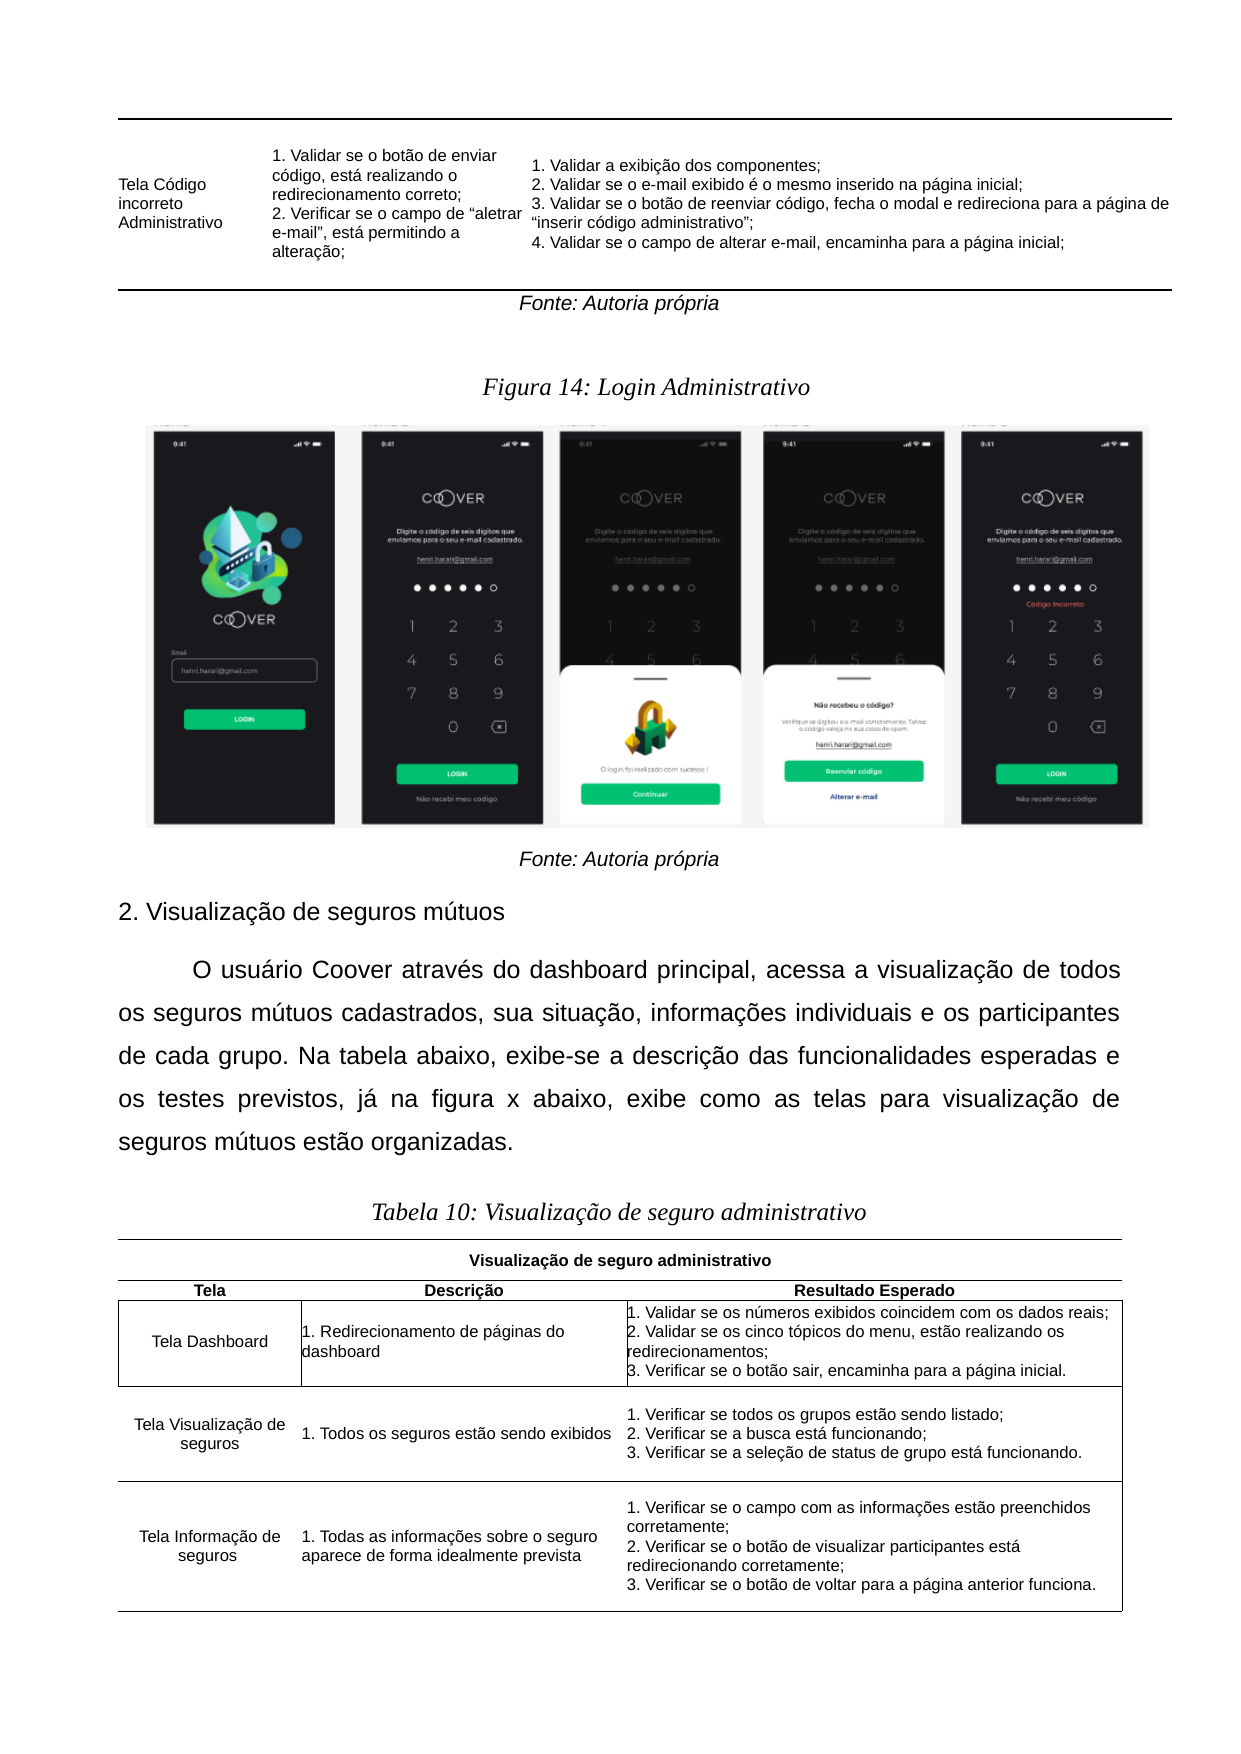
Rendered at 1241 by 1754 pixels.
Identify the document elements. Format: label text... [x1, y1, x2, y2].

table_cell Resultado Esperado [627, 1281, 1122, 1299]
table_cell Descrição [301, 1281, 627, 1299]
table_cell 1. Redirecionamento de páginas do dashboard [302, 1301, 627, 1386]
picture [145, 425, 1150, 828]
table_header Visualização de seguro administrativo [118, 1240, 1122, 1280]
table_cell 1. Verificar se o campo com as informações estão preenchidos corretamente; 2. Verificar se o botão de visualizar participantes está redirecionando corretamente; 3. Verificar se o botão de voltar para a página anterior funciona. [627, 1482, 1122, 1611]
table_cell 1. Verificar se todos os grupos estão sendo listado; 2. Verificar se a busca está funcionando; 3. Verificar se a seleção de status de grupo está funcionando. [627, 1387, 1122, 1481]
table_cell 1. Validar se os números exibidos coincidem com os dados reais; 2. Validar se os cinco tópicos do menu, estão realizando os redirecionamentos; 3. Verificar se o botão sair, encaminha para a página inicial. [628, 1301, 1122, 1386]
table_cell Tela Visualização de seguros [118, 1387, 301, 1481]
table_cell Tela Informação de seguros [118, 1482, 301, 1611]
table_cell 1. Validar se o botão de enviar código, está realizando o redirecionamento correto; 2. Verificar se o campo de “aletrar e-mail”, está permitindo a alteração; [272, 120, 531, 289]
text O usuário Coover através do dashboard principal, acessa a visualização de todos os seguros mútuos cadastrados, sua situação, informações individuais e os participantes de cada grupo. Na tabela abaixo, exibe-se a descrição das funcionalidades esperadas e os testes previstos, já na figura x abaixo, exibe como as telas para visualização de seguros mútuos estão organizadas. [118, 955, 1122, 1156]
table_cell Tela Código incorreto Administrativo [118, 120, 272, 289]
text 2. Visualização de seguros mútuos [118, 897, 1122, 926]
table_cell 1. Validar a exibição dos componentes; 2. Validar se o e-mail exibido é o mesmo inserido na página inicial; 3. Validar se o botão de reenviar código, fecha o modal e redireciona para a página de “inserir código administrativo”; 4. Validar se o campo de alterar e-mail, encaminha para a página inicial; [531, 120, 1172, 289]
table_cell Tela [118, 1281, 301, 1299]
text Fonte: Autoria própria [118, 291, 1122, 314]
table_cell 1. Todas as informações sobre o seguro aparece de forma idealmente prevista [301, 1482, 627, 1611]
text Figura 14: Login Administrativo [145, 372, 1149, 401]
table_cell Tela Dashboard [119, 1301, 301, 1386]
text Fonte: Autoria própria [118, 341, 1149, 870]
table_cell 1. Todos os seguros estão sendo exibidos [301, 1387, 627, 1481]
text Tabela 10: Visualização de seguro administrativo [118, 1197, 1122, 1226]
